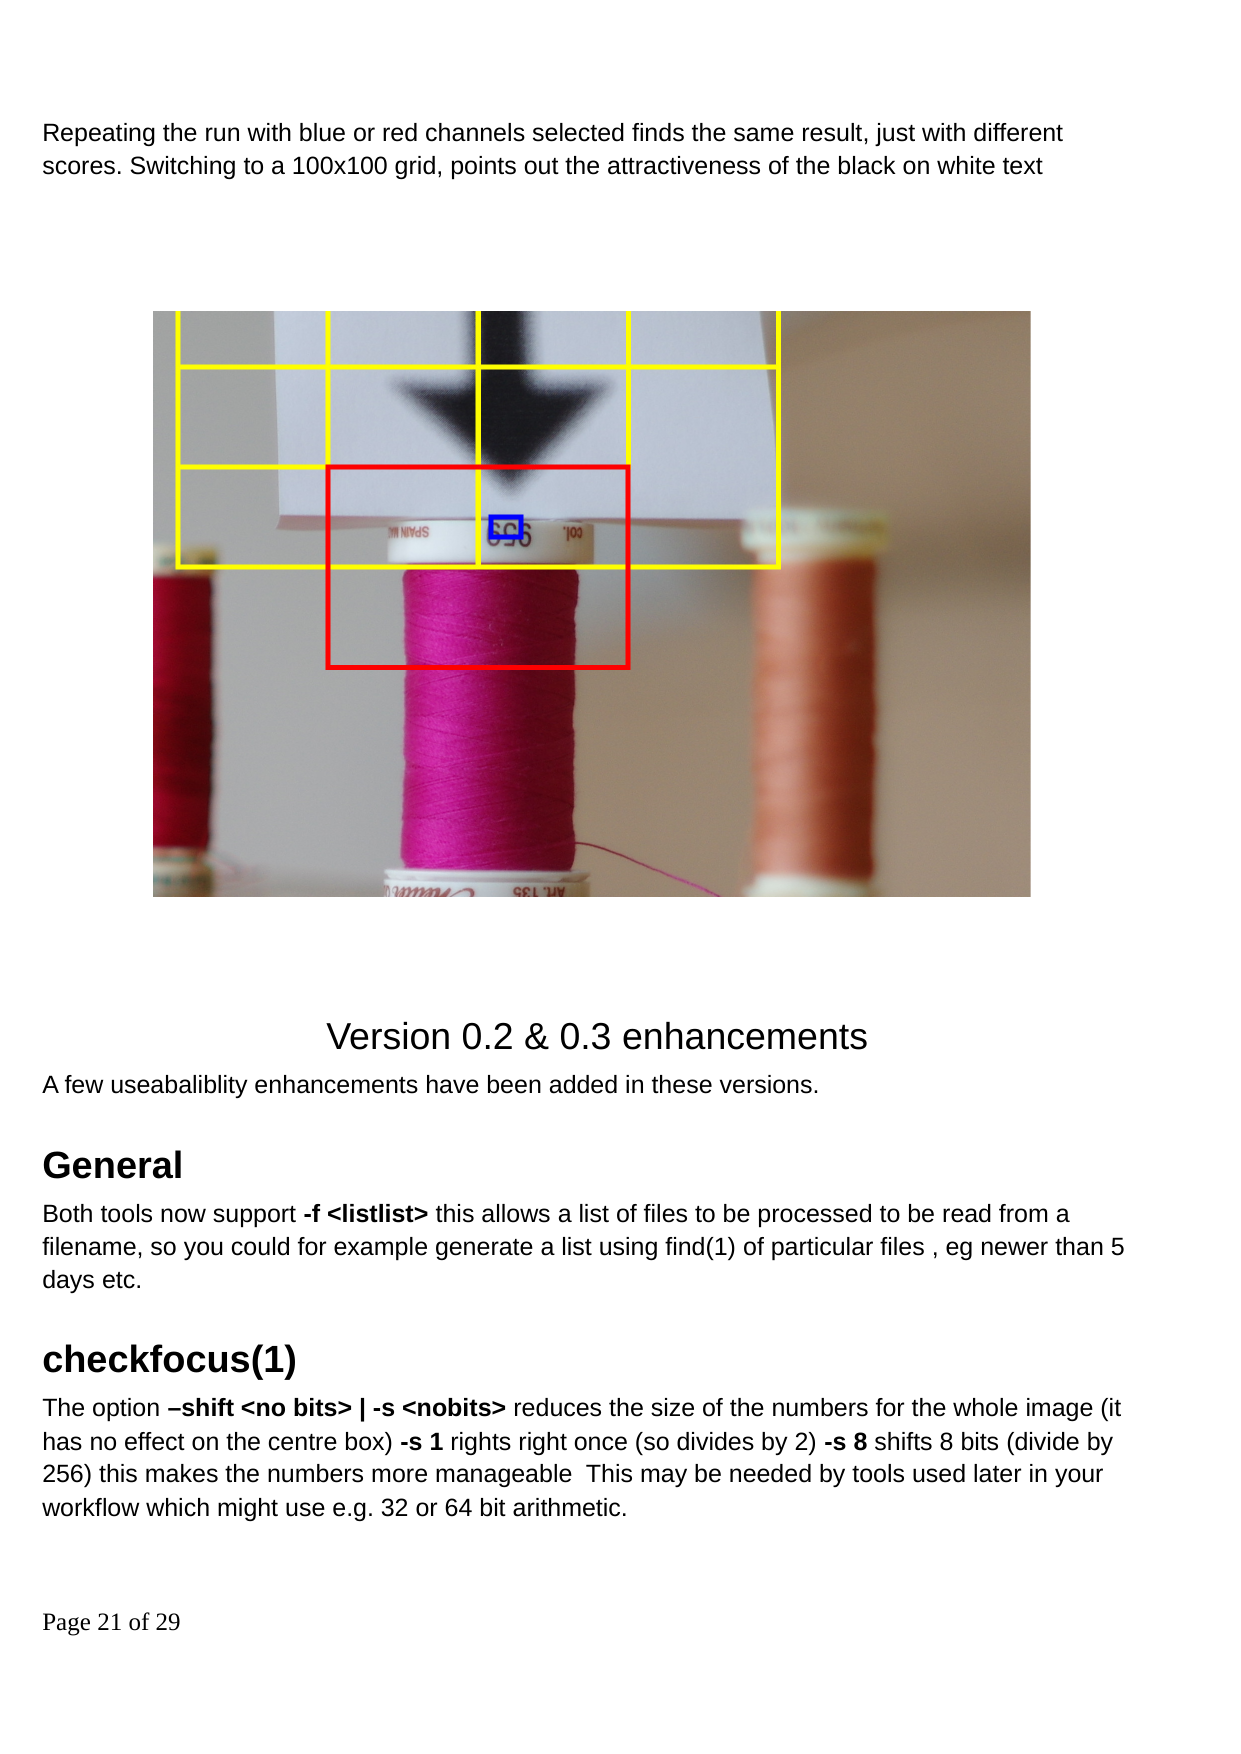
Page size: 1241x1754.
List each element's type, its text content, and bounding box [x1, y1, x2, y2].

text The option –shift <no bits> | -s <nobits> reduces the size of the numbers for the whole image (it has no effect on the centre box) -s 1 rights right once (so divides by 2) -s 8 shifts 8 bits (divide by 256) this makes the numbers more manageable This may be needed by tools used later in your workflow which might use e.g. 32 or 64 bit arithmetic. [42, 1393, 1152, 1521]
subtitle General [42, 1142, 1152, 1186]
subtitle checkfocus(1) [42, 1337, 1152, 1381]
text A few useabaliblity enhancements have been added in these versions. [42, 1070, 1152, 1099]
text Both tools now support -f <listlist> this allows a list of files to be processed to be read from a filename, so you could for example generate a list using find(1) of particular files , eg newer than 5 days etc. [42, 1199, 1152, 1293]
picture [153, 311, 1031, 897]
text Repeating the run with blue or red channels selected finds the same result, just with different scores. Switching to a 100x100 grid, points out the attractiveness of the black on white text [42, 118, 1152, 180]
subtitle Version 0.2 & 0.3 enhancements [42, 1014, 1152, 1057]
